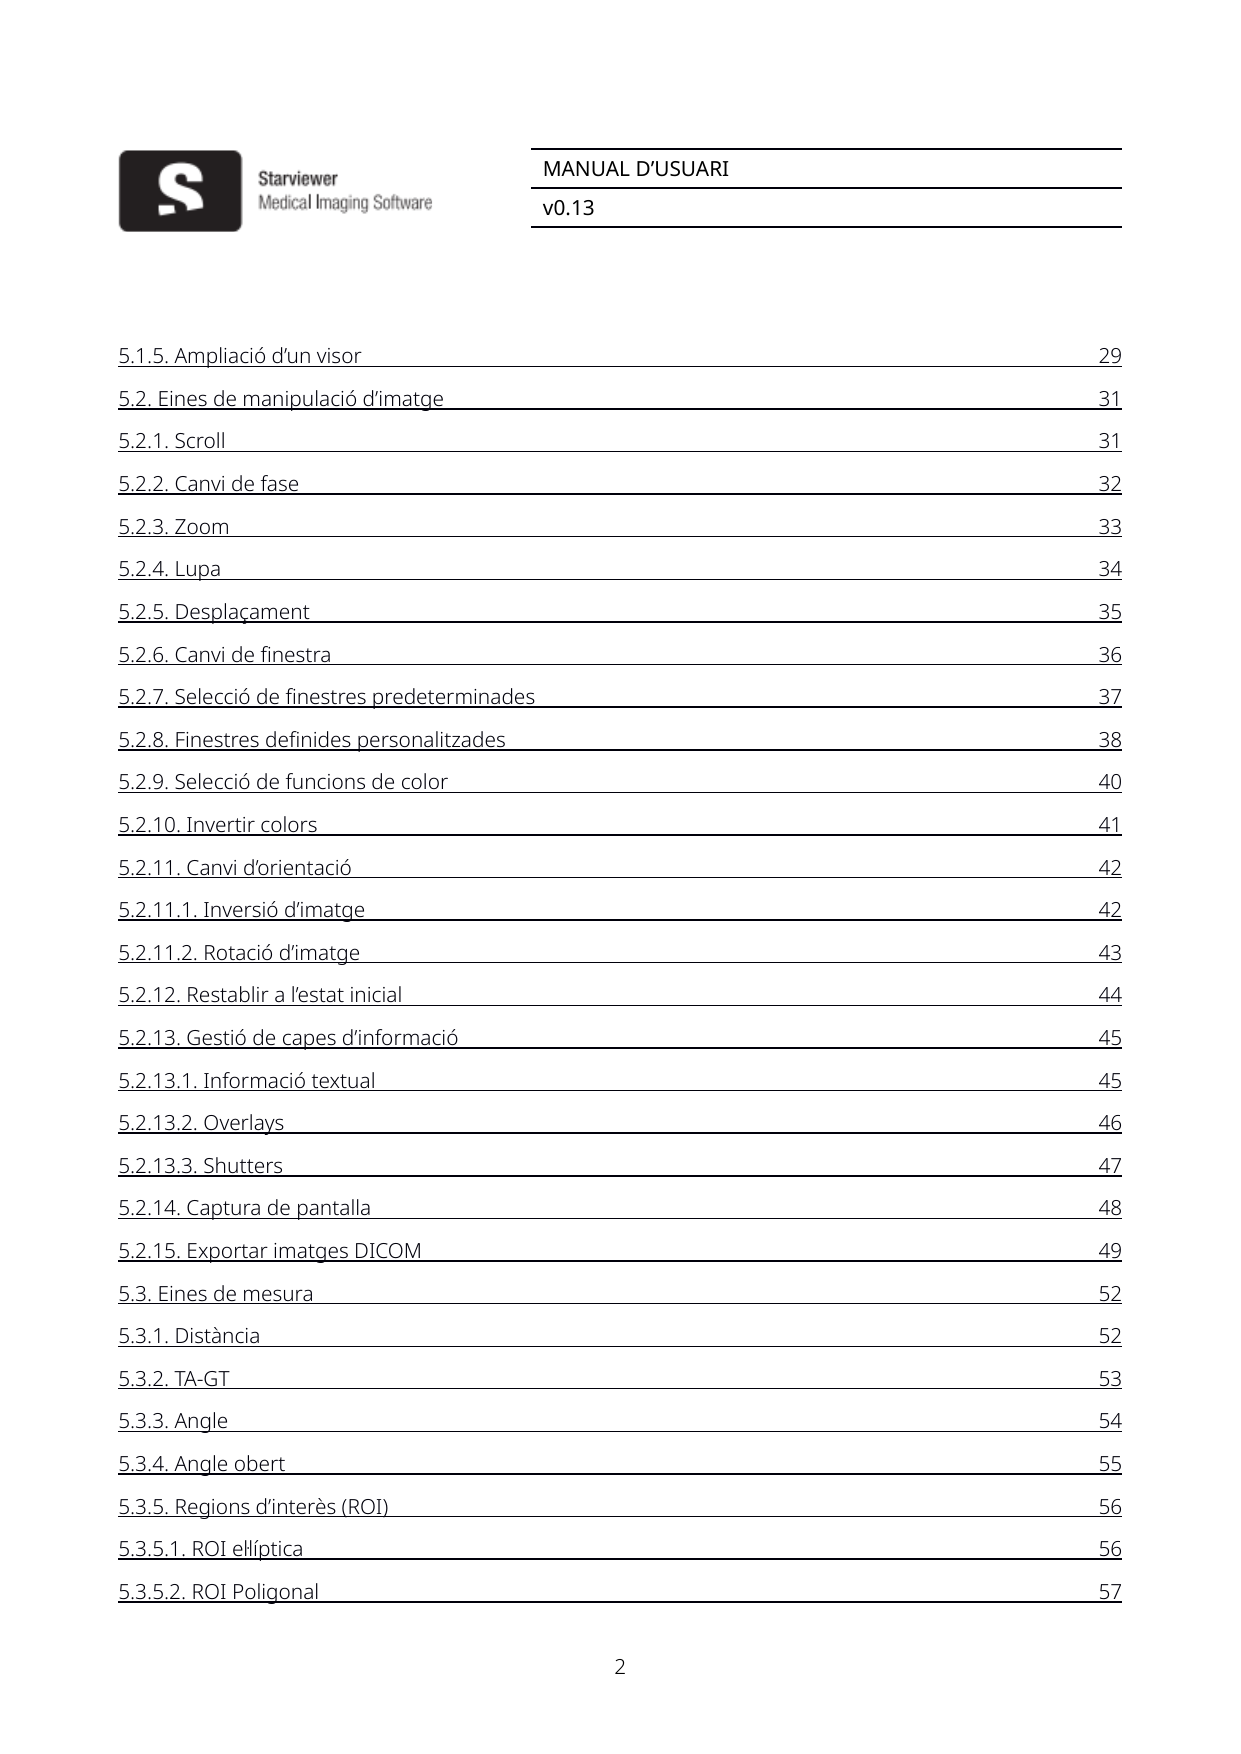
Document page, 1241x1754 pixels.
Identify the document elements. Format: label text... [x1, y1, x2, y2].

text 5.2.3. Zoom 33 [118, 512, 1122, 536]
text 5.2.14. Captura de pantalla 48 [118, 1193, 1122, 1218]
text 5.3.1. Distància 52 [118, 1321, 1122, 1346]
text 5.3.2. TA-GT 53 [118, 1364, 1122, 1388]
text 5.2.10. Invertir colors 41 [118, 810, 1122, 834]
text 5.2.13.3. Shutters 47 [118, 1151, 1122, 1175]
text 5.2.5. Desplaçament 35 [118, 597, 1122, 621]
text 5.1.5. Ampliació d’un visor 29 [118, 341, 1122, 366]
text 5.2.2. Canvi de fase 32 [118, 469, 1122, 493]
text 5.2.6. Canvi de finestra 36 [118, 640, 1122, 664]
text 5.2.12. Restablir a l’estat inicial 44 [118, 981, 1122, 1005]
text 5.2.7. Selecció de finestres predeterminades 37 [118, 682, 1122, 706]
text 5.2.13.2. Overlays 46 [118, 1108, 1122, 1132]
text 5.2.11.1. Inversió d’imatge 42 [118, 895, 1122, 919]
text 5.3.3. Angle 54 [118, 1407, 1122, 1431]
text 5.3.5.2. ROI Poligonal 57 [118, 1577, 1122, 1601]
text 5.2.4. Lupa 34 [118, 554, 1122, 579]
text 5.2.11. Canvi d’orientació 42 [118, 853, 1122, 877]
text 5.2. Eines de manipulació d’imatge 31 [118, 384, 1122, 408]
text 5.2.9. Selecció de funcions de color 40 [118, 767, 1122, 792]
text 5.2.13. Gestió de capes d’informació 45 [118, 1023, 1122, 1047]
text 5.2.11.2. Rotació d’imatge 43 [118, 938, 1122, 962]
text 5.3.4. Angle obert 55 [118, 1449, 1122, 1473]
text 5.3.5.1. ROI el·líptica 56 [118, 1534, 1122, 1558]
text 5.2.13.1. Informació textual 45 [118, 1066, 1122, 1090]
text 5.2.15. Exportar imatges DICOM 49 [118, 1236, 1122, 1260]
text 5.3.5. Regions d’interès (ROI) 56 [118, 1492, 1122, 1516]
text 5.3. Eines de mesura 52 [118, 1279, 1122, 1303]
text 5.2.8. Finestres definides personalitzades 38 [118, 725, 1122, 749]
text 5.2.1. Scroll 31 [118, 427, 1122, 451]
